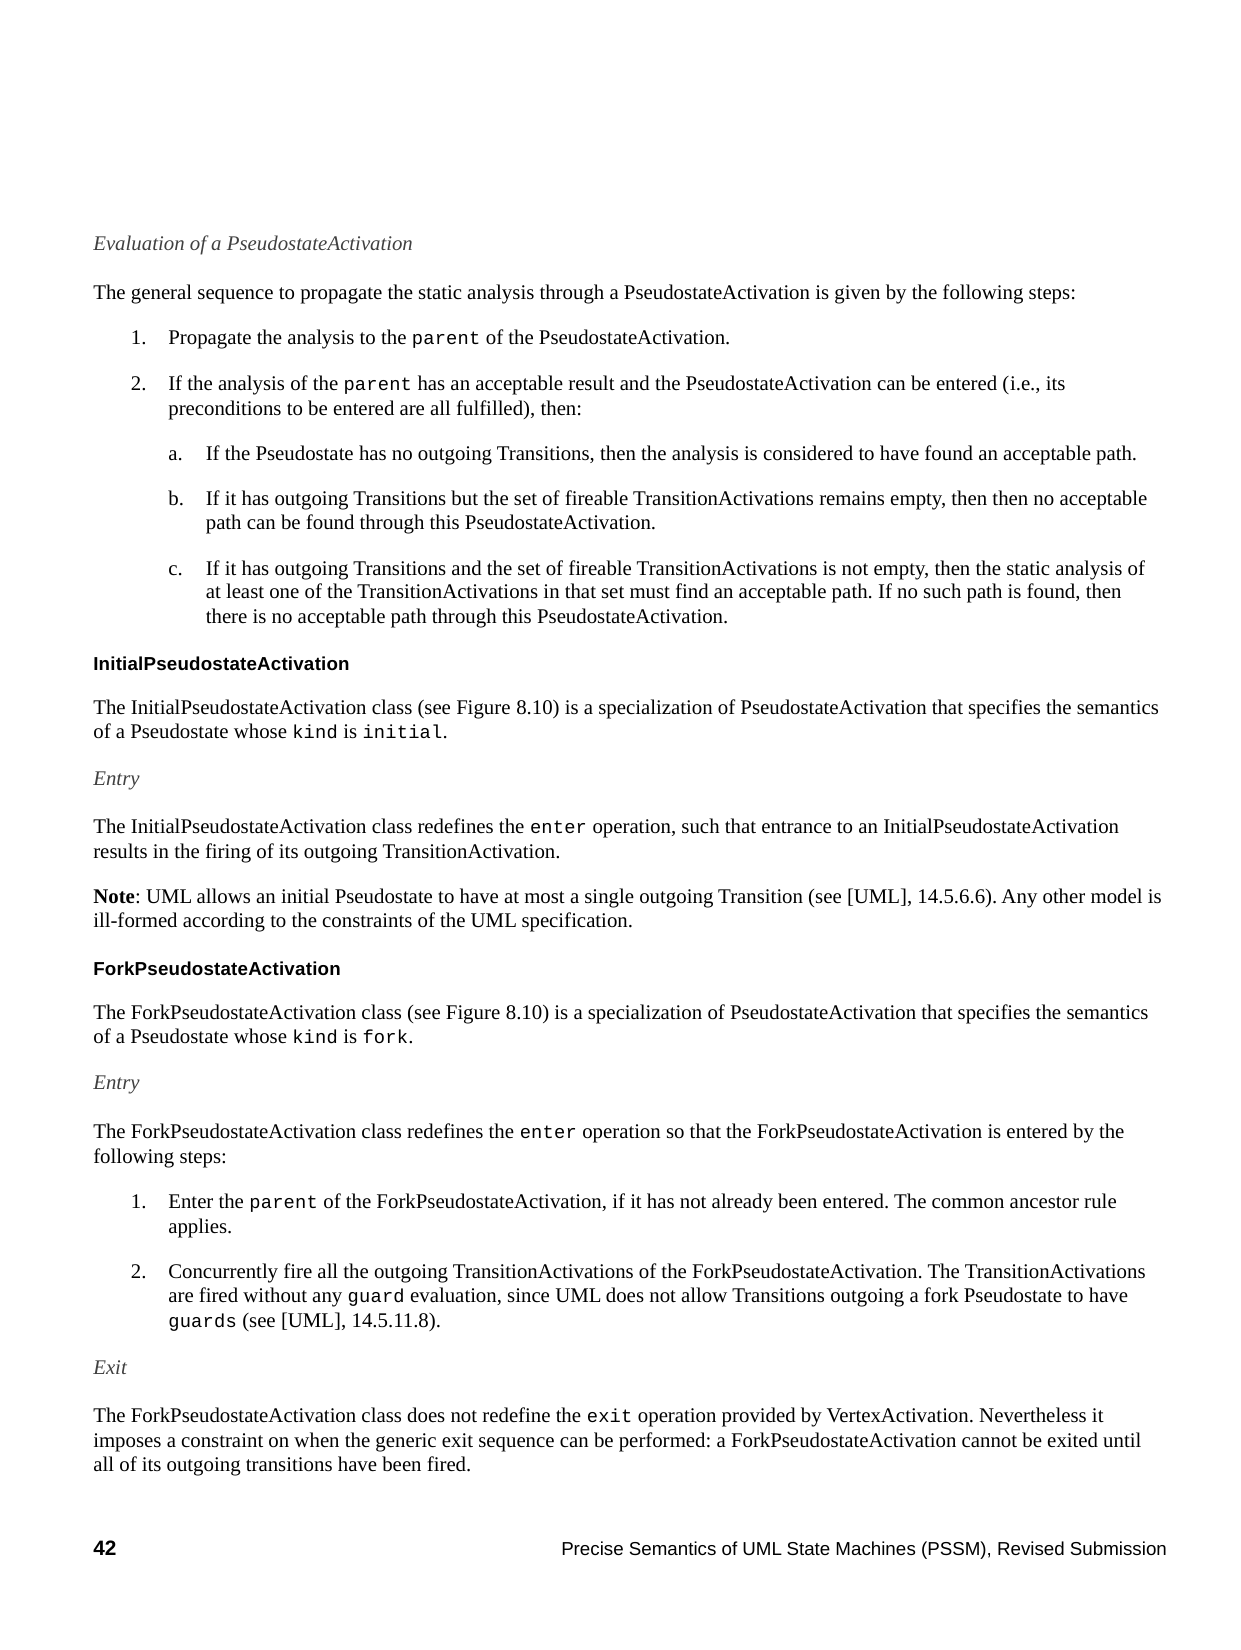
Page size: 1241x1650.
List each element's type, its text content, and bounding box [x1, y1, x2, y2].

subtitle Evaluation of a PseudostateActivation [93, 231, 1164, 255]
subtitle InitialPseudostateActivation [93, 653, 1164, 674]
subtitle ForkPseudostateActivation [93, 957, 1164, 979]
list If the analysis of the parent has an acceptable result and the PseudostateActivation can be entered (i.e., its preconditions to be entered are all fulfilled), then: [131, 371, 1164, 420]
text The general sequence to propagate the static analysis through a PseudostateActivation is given by the following steps: [93, 280, 1164, 304]
list Enter the parent of the ForkPseudostateActivation, if it has not already been entered. The common ancestor rule applies. [131, 1189, 1164, 1238]
text The ForkPseudostateActivation class redefines the enter operation so that the ForkPseudostateActivation is entered by the following steps: [93, 1119, 1164, 1168]
subtitle Entry [93, 1070, 1164, 1094]
subtitle Entry [93, 765, 1164, 789]
text The ForkPseudostateActivation class does not redefine the exit operation provided by VertexActivation. Nevertheless it imposes a constraint on when the generic exit sequence can be performed: a ForkPseudostateActivation cannot be exited until all of its outgoing transitions have been fired. [93, 1403, 1164, 1476]
list If it has outgoing Transitions and the set of fireable TransitionActivations is not empty, then the static analysis of at least one of the TransitionActivations in that set must find an acceptable path. If no such path is found, then there is no acceptable path through this PseudostateActivation. [168, 555, 1164, 628]
subtitle Exit [93, 1354, 1164, 1379]
text The InitialPseudostateActivation class (see Figure 8.10) is a specialization of PseudostateActivation that specifies the semantics of a Pseudostate whose kind is initial. [93, 695, 1164, 744]
text The InitialPseudostateActivation class redefines the enter operation, such that entrance to an InitialPseudostateActivation results in the firing of its outgoing TransitionActivation. [93, 814, 1164, 863]
list Propagate the analysis to the parent of the PseudostateActivation. [131, 325, 1164, 350]
text The ForkPseudostateActivation class (see Figure 8.10) is a specialization of PseudostateActivation that specifies the semantics of a Pseudostate whose kind is fork. [93, 1000, 1164, 1049]
list Concurrently fire all the outgoing TransitionActivations of the ForkPseudostateActivation. The TransitionActivations are fired without any guard evaluation, since UML does not allow Transitions outgoing a fork Pseudostate to have guards (see [UML], 14.5.11.8). [131, 1259, 1164, 1333]
text Note: UML allows an initial Pseudostate to have at most a single outgoing Transition (see [UML], 14.5.6.6). Any other model is ill-formed according to the constraints of the UML specification. [93, 884, 1164, 932]
list If it has outgoing Transitions but the set of fireable TransitionActivations remains empty, then then no acceptable path can be found through this PseudostateActivation. [168, 486, 1164, 534]
list If the Pseudostate has no outgoing Transitions, then the analysis is considered to have found an acceptable path. [168, 441, 1164, 465]
